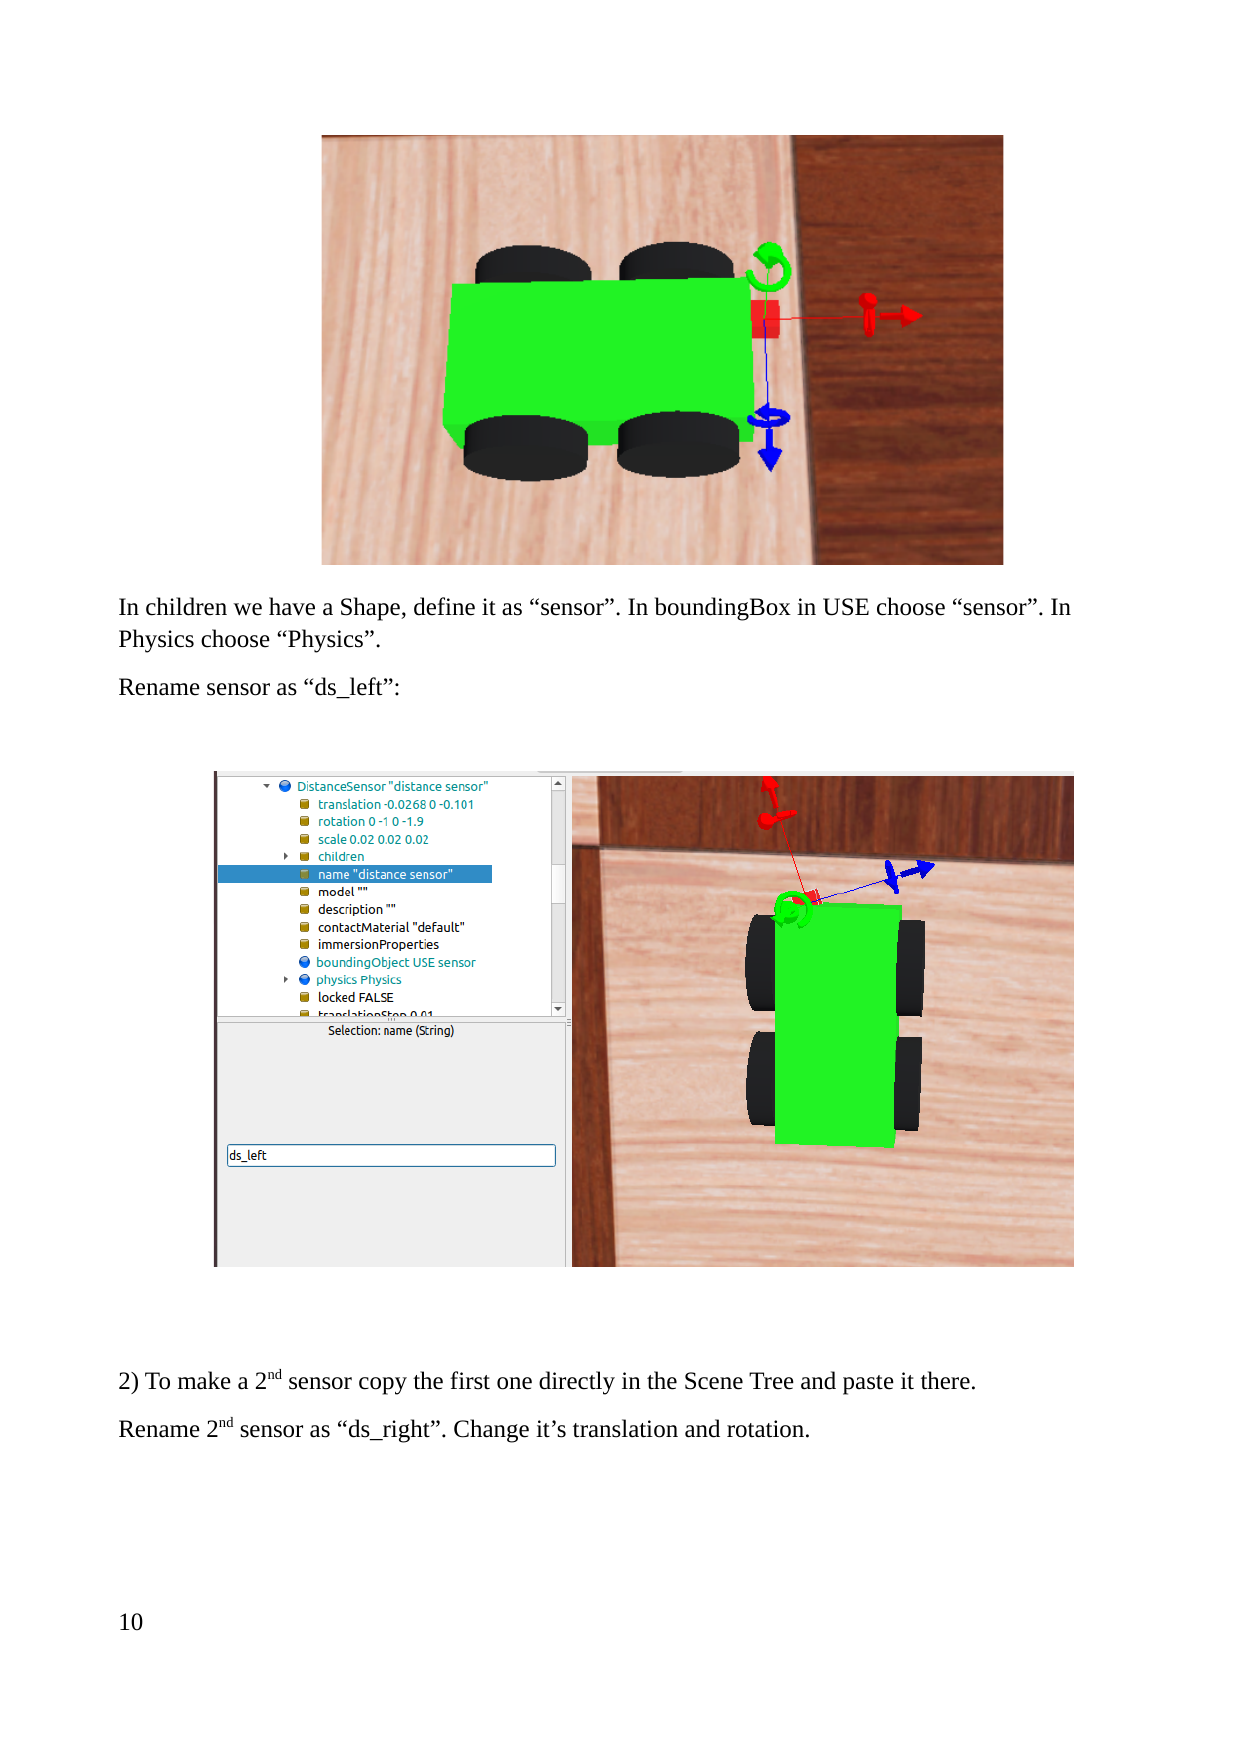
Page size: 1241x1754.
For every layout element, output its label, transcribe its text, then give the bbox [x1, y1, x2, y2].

text In children we have a Shape, define it as “sensor”. In boundingBox in USE choose “sensor”. In Physics choose “Physics”. [118, 592, 1122, 653]
picture [321, 135, 1004, 565]
text 2) To make a 2nd sensor copy the first one directly in the Scene Tree and paste it there. [118, 1366, 1122, 1395]
picture [213, 771, 1074, 1267]
text Rename 2nd sensor as “ds_right”. Change it’s translation and rotation. [118, 1414, 1122, 1443]
text Rename sensor as “ds_left”: [118, 672, 1122, 701]
